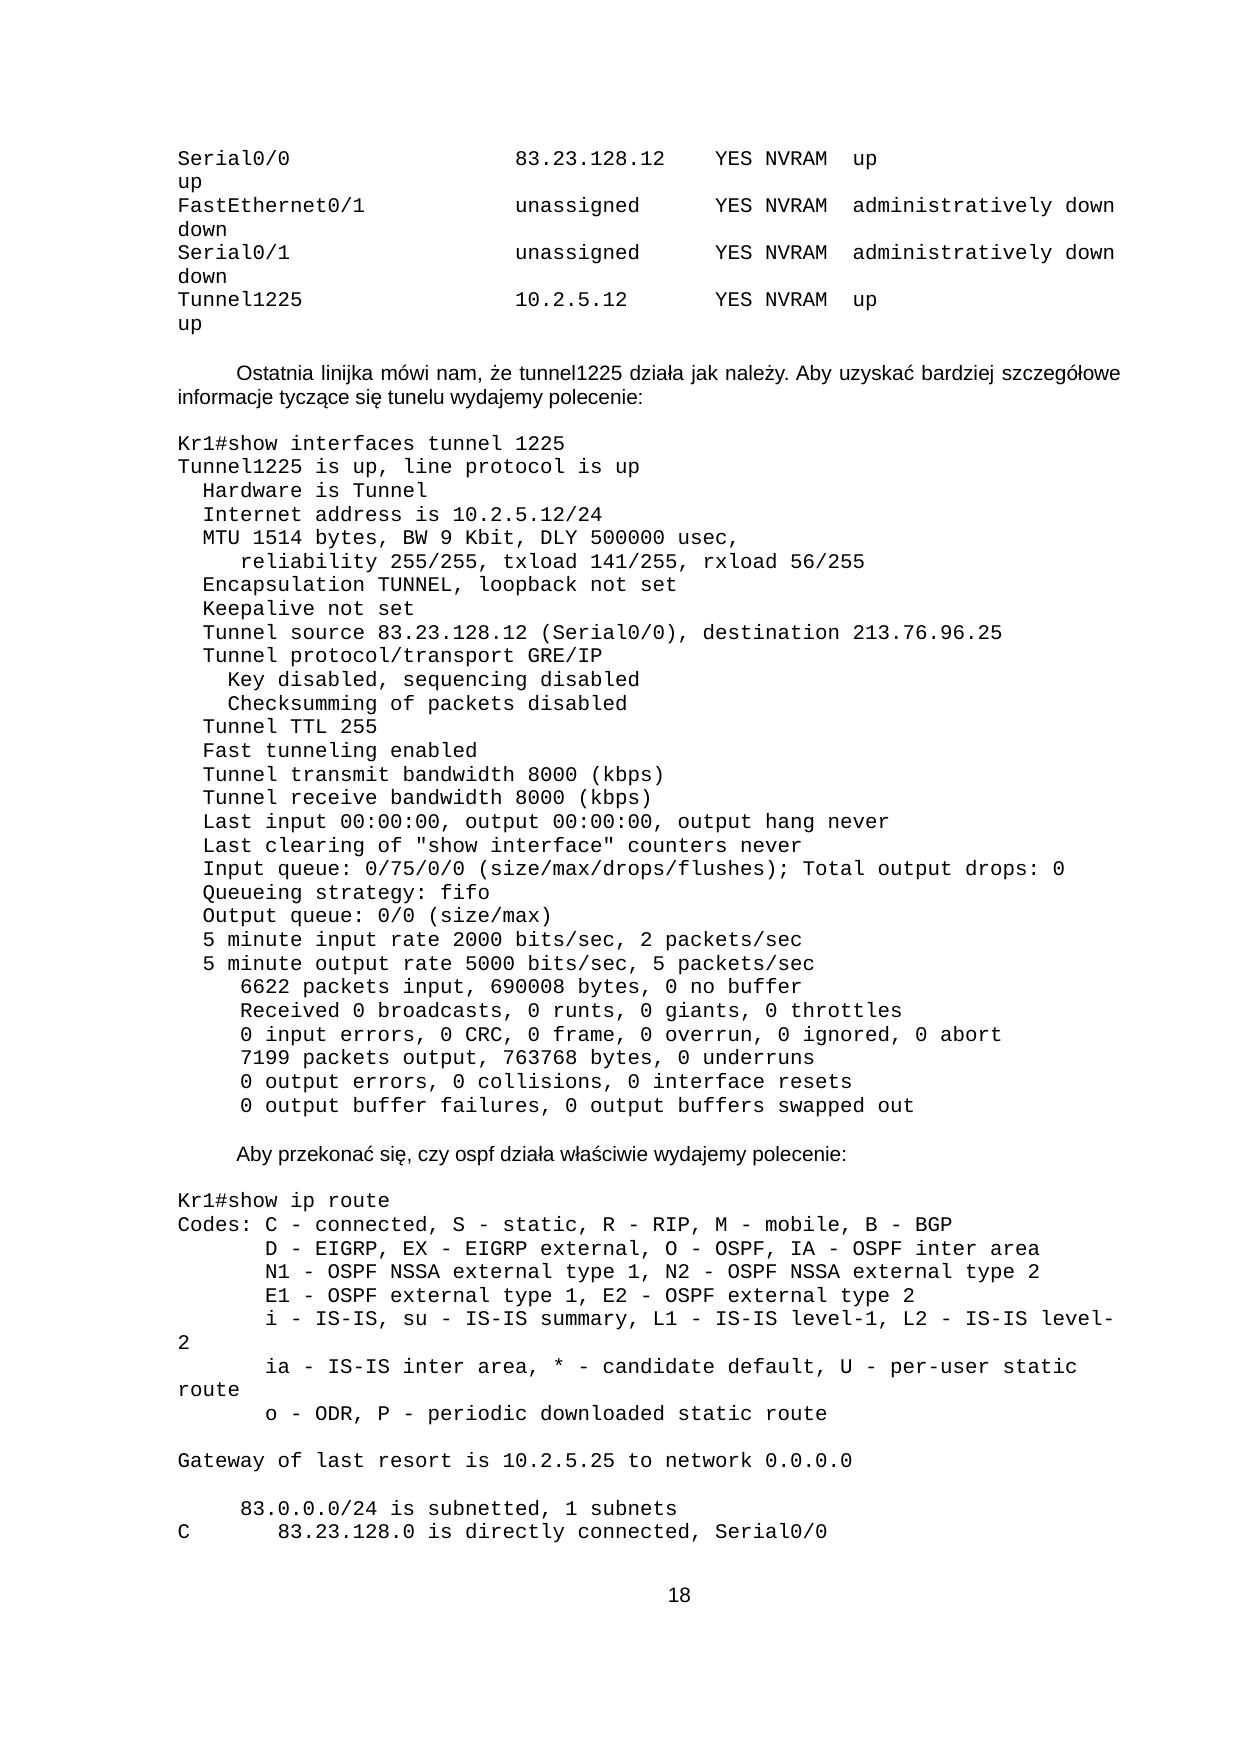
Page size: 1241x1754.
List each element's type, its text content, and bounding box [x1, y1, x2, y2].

text 0 input errors, 0 CRC, 0 frame, 0 overrun, 0 ignored, 0 abort [177, 1024, 1122, 1047]
text ia - IS-IS inter area, * - candidate default, U - per-user static route [177, 1356, 1122, 1403]
text Key disabled, sequencing disabled [177, 669, 1122, 693]
text D - EIGRP, EX - EIGRP external, O - OSPF, IA - OSPF inter area [177, 1237, 1122, 1261]
text Kr1#show interfaces tunnel 1225 [177, 433, 1122, 456]
text 7199 packets output, 763768 bytes, 0 underruns [177, 1047, 1122, 1071]
text Queueing strategy: fifo [177, 882, 1122, 906]
text C 83.23.128.0 is directly connected, Serial0/0 [177, 1521, 1122, 1545]
text Serial0/0 83.23.128.12 YES NVRAM up up [177, 148, 1122, 195]
text i - IS-IS, su - IS-IS summary, L1 - IS-IS level-1, L2 - IS-IS level-2 [177, 1308, 1122, 1356]
text Tunnel TTL 255 [177, 716, 1122, 740]
text Fast tunneling enabled [177, 740, 1122, 764]
text Gateway of last resort is 10.2.5.25 to network 0.0.0.0 [177, 1450, 1122, 1474]
text Checksumming of packets disabled [177, 693, 1122, 716]
text Hardware is Tunnel [177, 480, 1122, 503]
text Ostatnia linijka mówi nam, że tunnel1225 działa jak należy. Aby uzyskać bardziej szczegółowe informacje tyczące się tunelu wydajemy polecenie: [177, 361, 1122, 409]
text Keepalive not set [177, 598, 1122, 622]
text Codes: C - connected, S - static, R - RIP, M - mobile, B - BGP [177, 1214, 1122, 1237]
text Output queue: 0/0 (size/max) [177, 906, 1122, 929]
text Kr1#show ip route [177, 1190, 1122, 1214]
text Last input 00:00:00, output 00:00:00, output hang never [177, 811, 1122, 834]
text Tunnel1225 10.2.5.12 YES NVRAM up up [177, 289, 1122, 337]
text 6622 packets input, 690008 bytes, 0 no buffer [177, 976, 1122, 1000]
text 5 minute output rate 5000 bits/sec, 5 packets/sec [177, 953, 1122, 976]
text N1 - OSPF NSSA external type 1, N2 - OSPF NSSA external type 2 [177, 1261, 1122, 1285]
text FastEthernet0/1 unassigned YES NVRAM administratively down down [177, 195, 1122, 242]
text MTU 1514 bytes, BW 9 Kbit, DLY 500000 usec, [177, 527, 1122, 551]
text Serial0/1 unassigned YES NVRAM administratively down down [177, 242, 1122, 289]
text Internet address is 10.2.5.12/24 [177, 503, 1122, 527]
text Encapsulation TUNNEL, loopback not set [177, 574, 1122, 598]
text 83.0.0.0/24 is subnetted, 1 subnets [177, 1498, 1122, 1521]
text o - ODR, P - periodic downloaded static route [177, 1403, 1122, 1427]
text Input queue: 0/75/0/0 (size/max/drops/flushes); Total output drops: 0 [177, 858, 1122, 882]
text Tunnel receive bandwidth 8000 (kbps) [177, 787, 1122, 811]
text Aby przekonać się, czy ospf działa właściwie wydajemy polecenie: [177, 1142, 1122, 1166]
text Tunnel1225 is up, line protocol is up [177, 456, 1122, 480]
text Tunnel transmit bandwidth 8000 (kbps) [177, 764, 1122, 787]
text Tunnel source 83.23.128.12 (Serial0/0), destination 213.76.96.25 [177, 622, 1122, 645]
text Received 0 broadcasts, 0 runts, 0 giants, 0 throttles [177, 1000, 1122, 1024]
text E1 - OSPF external type 1, E2 - OSPF external type 2 [177, 1285, 1122, 1308]
text Tunnel protocol/transport GRE/IP [177, 645, 1122, 669]
text Last clearing of "show interface" counters never [177, 834, 1122, 858]
text 5 minute input rate 2000 bits/sec, 2 packets/sec [177, 929, 1122, 953]
text 0 output buffer failures, 0 output buffers swapped out [177, 1095, 1122, 1118]
text 0 output errors, 0 collisions, 0 interface resets [177, 1071, 1122, 1095]
text reliability 255/255, txload 141/255, rxload 56/255 [177, 551, 1122, 574]
